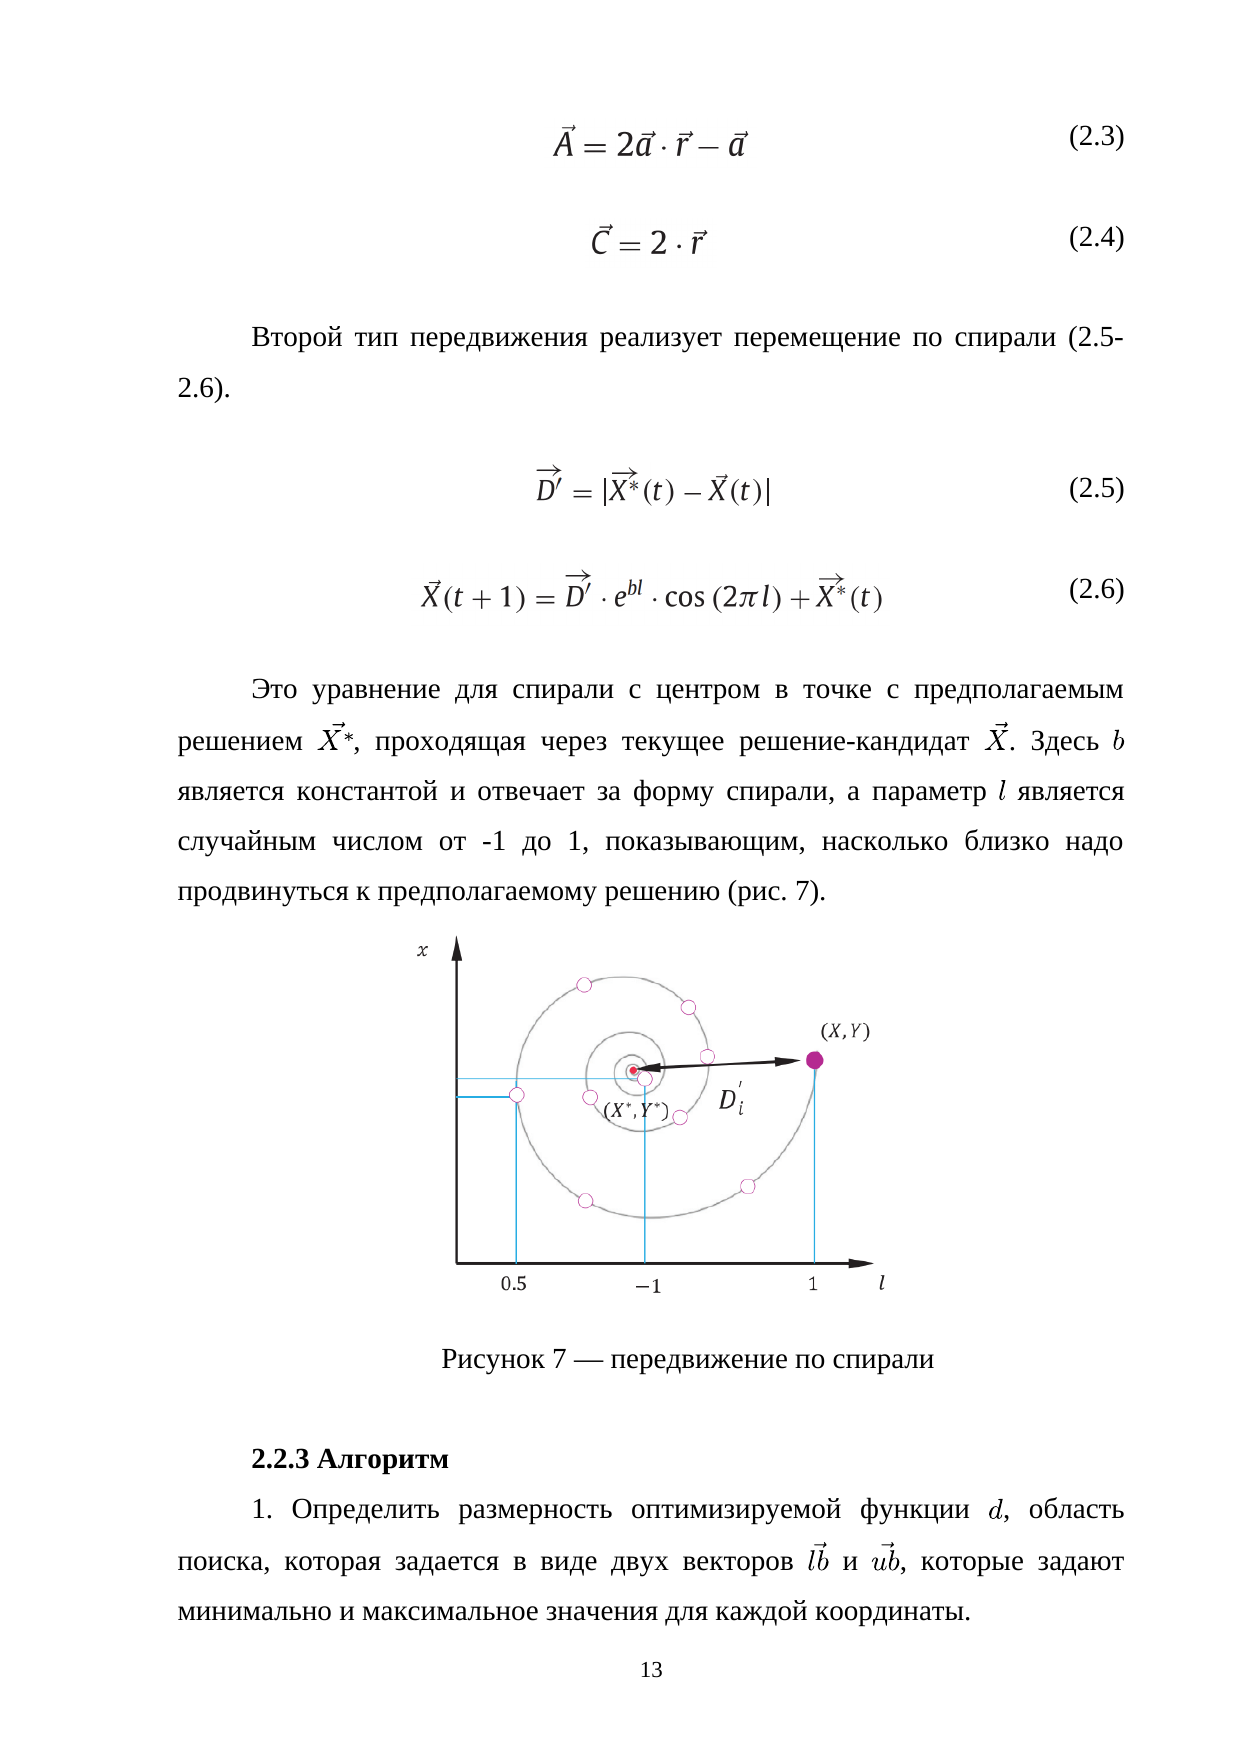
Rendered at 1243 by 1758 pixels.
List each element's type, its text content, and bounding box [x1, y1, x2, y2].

text [177, 571, 411, 604]
text Это уравнение для спирали с центром в точке с предполагаемым решением , проходящая через текущее решение-кандидат . Здесь является константой и отвечает за форму спирали, а параметр является случайным числом от -1 до 1, показывающим, насколько близко надо продвинуться к предполагаемому решению (рис. 7). [177, 672, 1124, 907]
text 1. Определить размерность оптимизируемой функции , область поиска, которая задается в виде двух векторов и , которые задают минимально и максимальное значения для каждой координаты. [177, 1492, 1124, 1627]
picture [411, 563, 891, 626]
picture [544, 118, 758, 168]
text 2.2.3 Алгоритм [177, 1441, 1124, 1475]
text (2.3) [758, 118, 1124, 152]
text [177, 118, 544, 152]
text [177, 470, 525, 504]
text (2.6) [891, 571, 1124, 604]
text Рисунок 7 — передвижение по спирали [177, 924, 1124, 1374]
picture [525, 462, 777, 511]
picture [584, 218, 718, 268]
text [177, 219, 584, 252]
text (2.5) [777, 470, 1124, 504]
text Второй тип передвижения реализует перемещение по спирали (2.5-2.6). [177, 319, 1124, 403]
text (2.4) [718, 219, 1124, 252]
picture [396, 923, 906, 1308]
